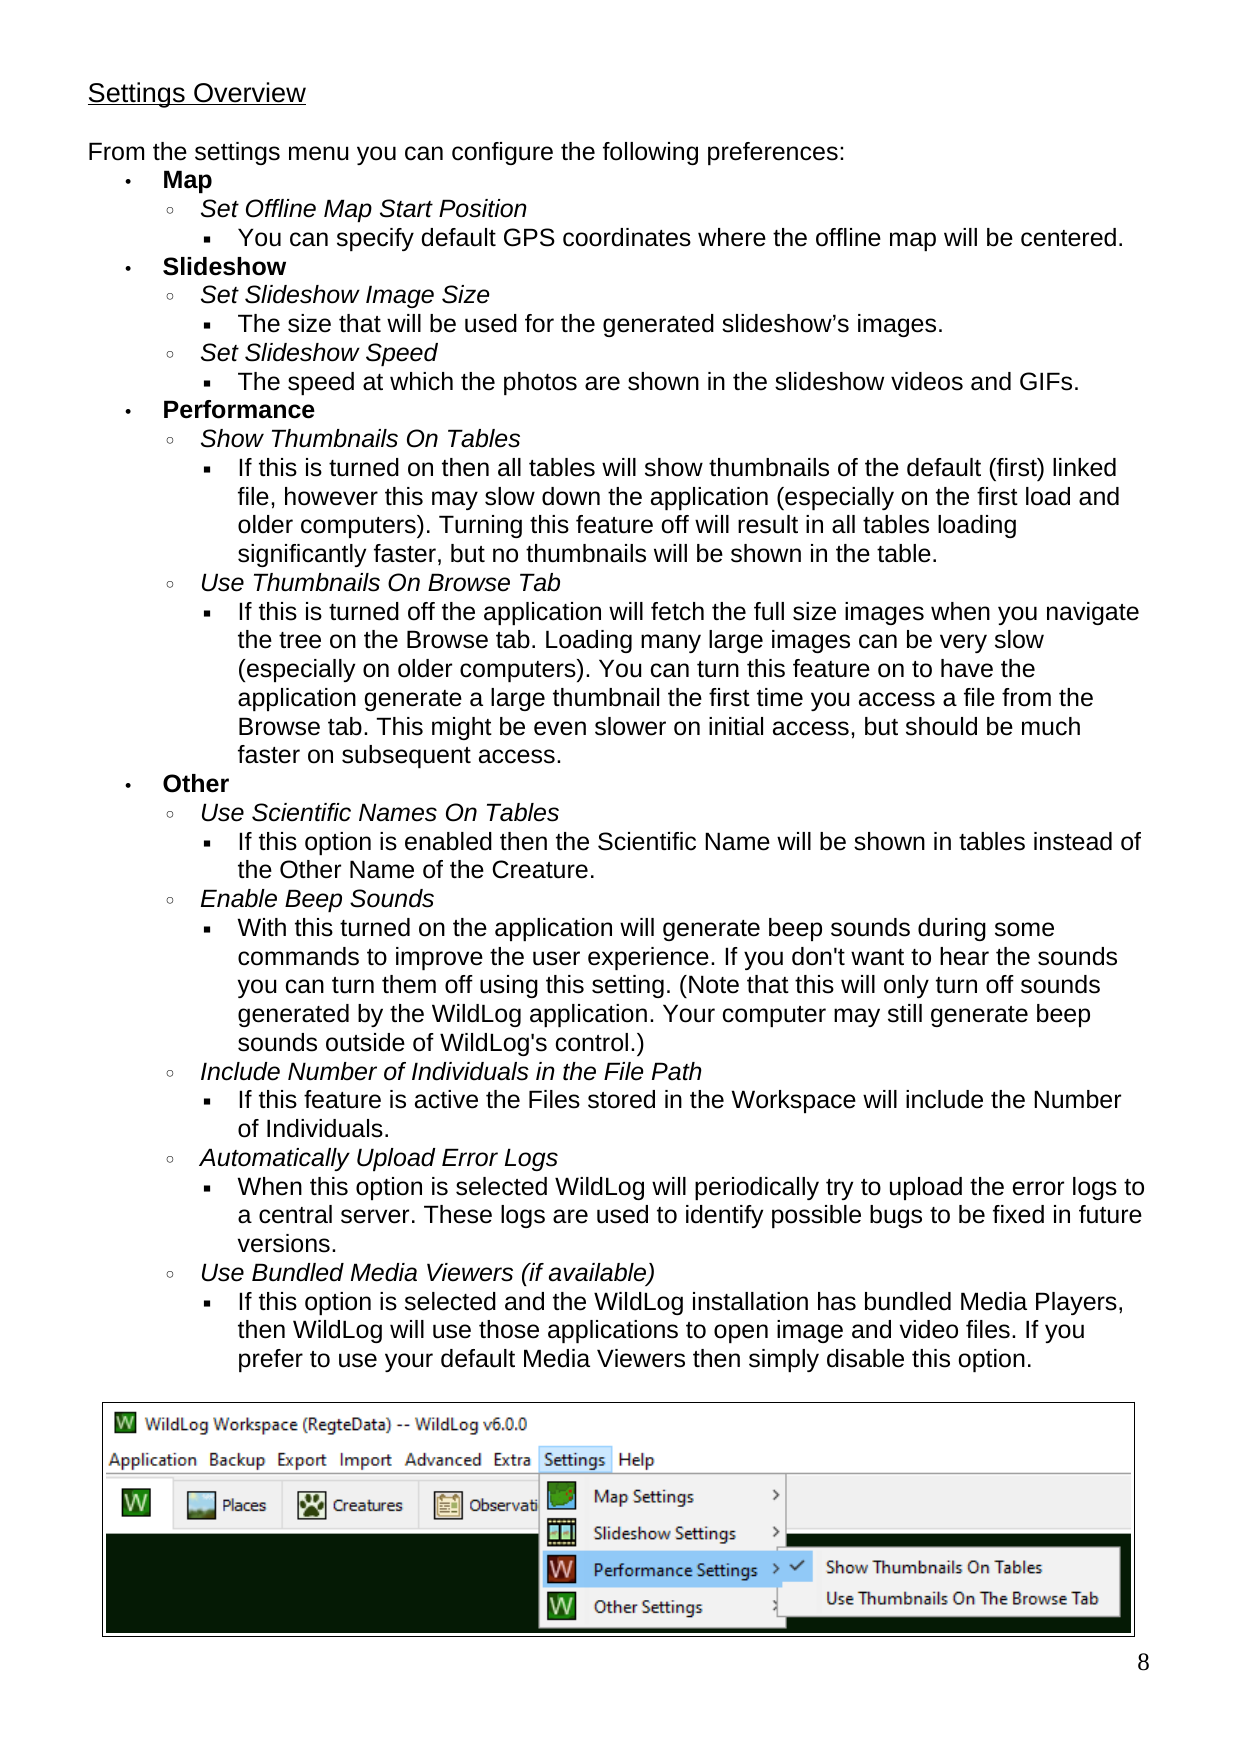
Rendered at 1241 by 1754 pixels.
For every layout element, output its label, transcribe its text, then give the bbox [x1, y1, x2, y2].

list You can specify default GPS coordinates where the offline map will be centered. [200, 223, 1149, 252]
list Slideshow [125, 252, 1149, 280]
list Include Number of Individuals in the File Path [162, 1057, 1149, 1085]
list Show Thumbnails On Tables [162, 424, 1149, 453]
list The speed at which the photos are shown in the slideshow videos and GIFs. [200, 367, 1149, 395]
list Use Thumbnails On Browse Tab [162, 568, 1149, 597]
list Set Slideshow Image Size [162, 280, 1149, 309]
picture [106, 1405, 1131, 1633]
list Use Bundled Media Viewers (if available) [162, 1258, 1149, 1287]
list If this option is enabled then the Scientific Name will be shown in tables instead of the Other Name of the Creature. [200, 827, 1149, 884]
list Other [125, 769, 1149, 798]
list Use Scientific Names On Tables [162, 798, 1149, 827]
list If this option is selected and the WildLog installation has bundled Media Players, then WildLog will use those applications to open image and video files. If you prefer to use your default Media Viewers then simply disable this option. [200, 1287, 1149, 1373]
text From the settings menu you can configure the following preferences: [87, 137, 1149, 165]
list If this is turned off the application will fetch the full size images when you navigate the tree on the Browse tab. Loading many large images can be very slow (especially on older computers). You can turn this feature on to have the application generate a large thumbnail the first time you access a file from the Browse tab. This might be even slower on initial access, but should be much faster on subsequent access. [200, 597, 1149, 769]
list Enable Beep Sounds [162, 884, 1149, 913]
list Performance [125, 395, 1149, 424]
list With this turned on the application will generate beep sounds during some commands to improve the user experience. If you don't want to hear the sounds you can turn them off using this setting. (Note that this will only turn off sounds generated by the WildLog application. Your computer may still generate beep sounds outside of WildLog's control.) [200, 913, 1149, 1057]
list Map [125, 165, 1149, 194]
subtitle Settings Overview [87, 77, 1149, 108]
list If this is turned on then all tables will show thumbnails of the default (first) linked file, however this may slow down the application (especially on the first load and older computers). Turning this feature off will result in all tables loading significantly faster, but no thumbnails will be shown in the table. [200, 453, 1149, 568]
list When this option is selected WildLog will periodically try to upload the error logs to a central server. These logs are used to identify possible bugs to be fixed in future versions. [200, 1172, 1149, 1258]
list If this feature is active the Files stored in the Workspace will include the Number of Individuals. [200, 1085, 1149, 1143]
list The size that will be used for the generated slideshow’s images. [200, 309, 1149, 338]
list Set Offline Map Start Position [162, 194, 1149, 223]
list Set Slideshow Speed [162, 338, 1149, 367]
list Automatically Upload Error Logs [162, 1143, 1149, 1172]
